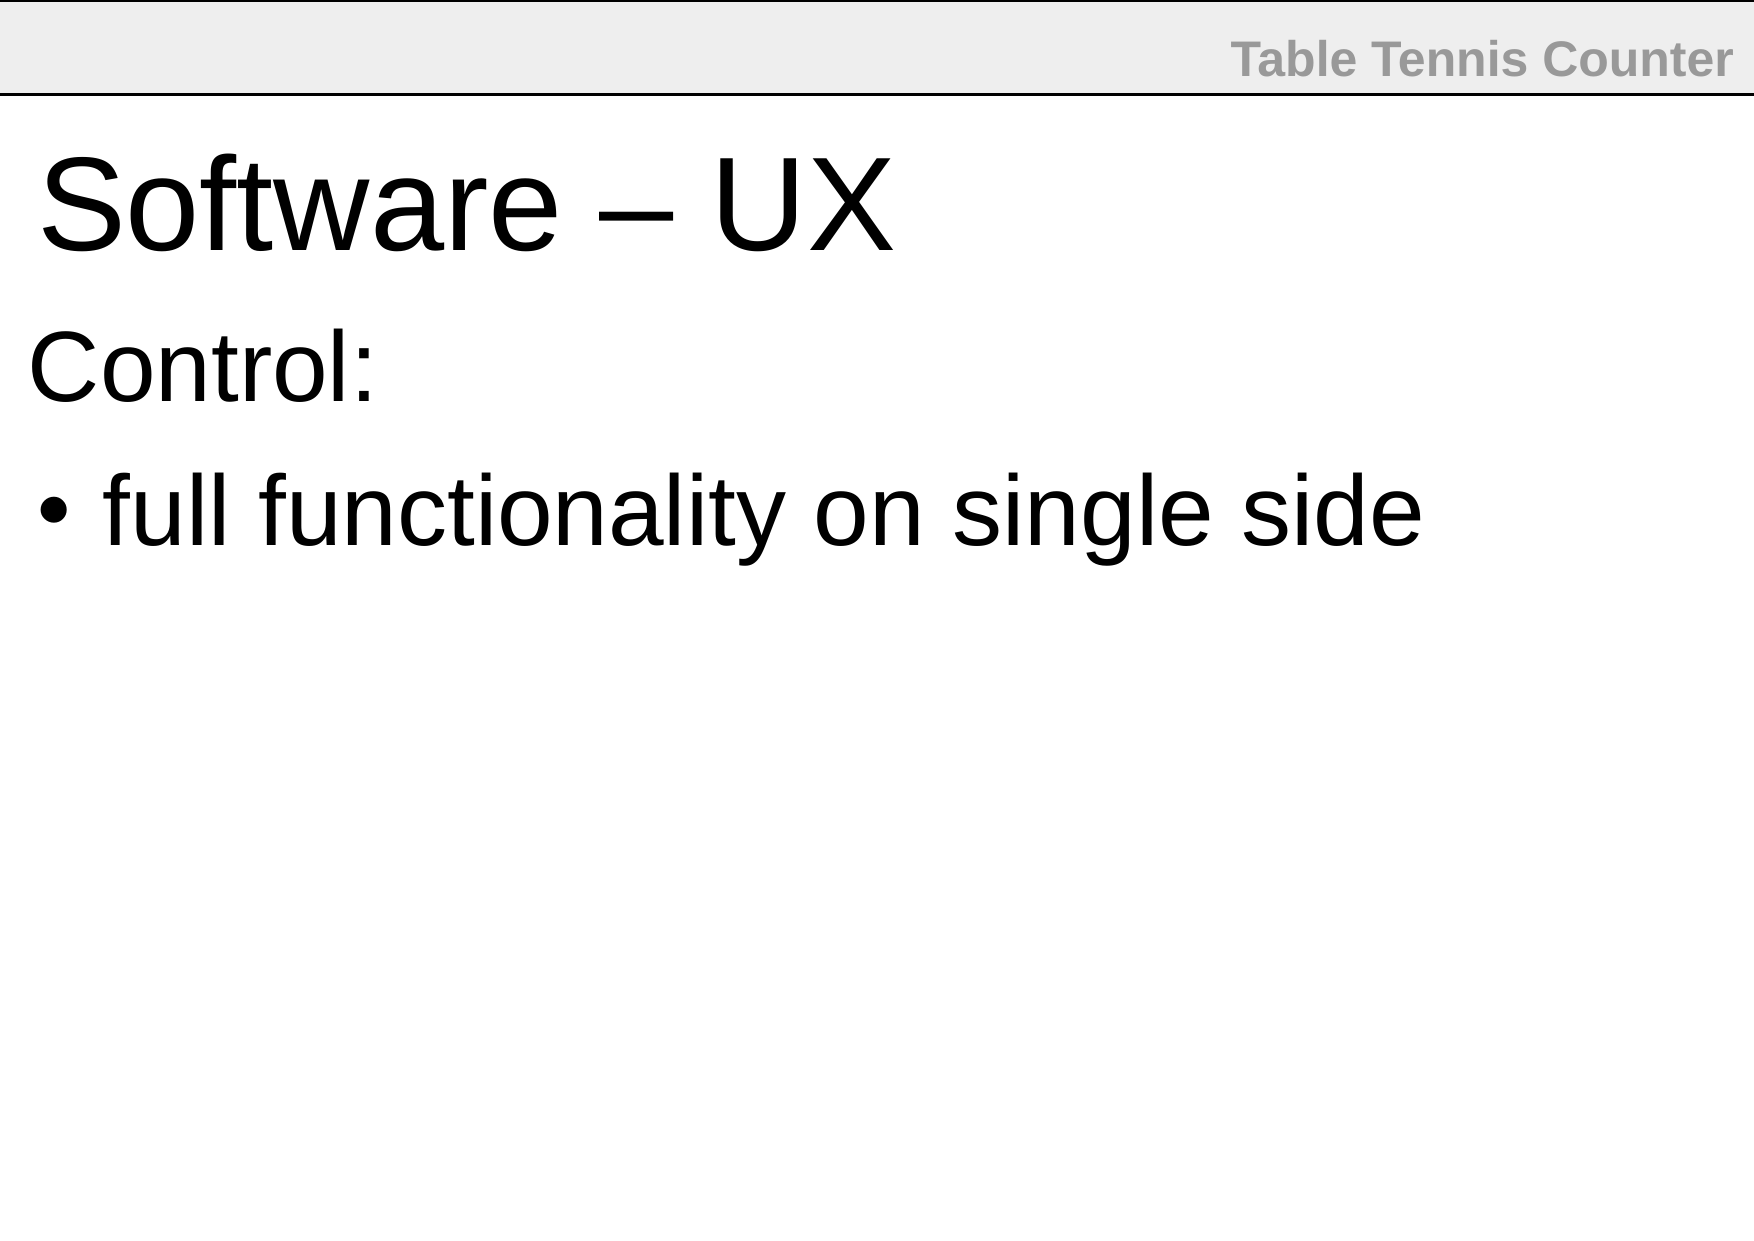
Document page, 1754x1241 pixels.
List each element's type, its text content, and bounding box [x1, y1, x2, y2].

list full functionality on single side [37, 451, 1754, 567]
text Control: [0, 308, 1754, 423]
text Software – UX [0, 126, 1754, 279]
